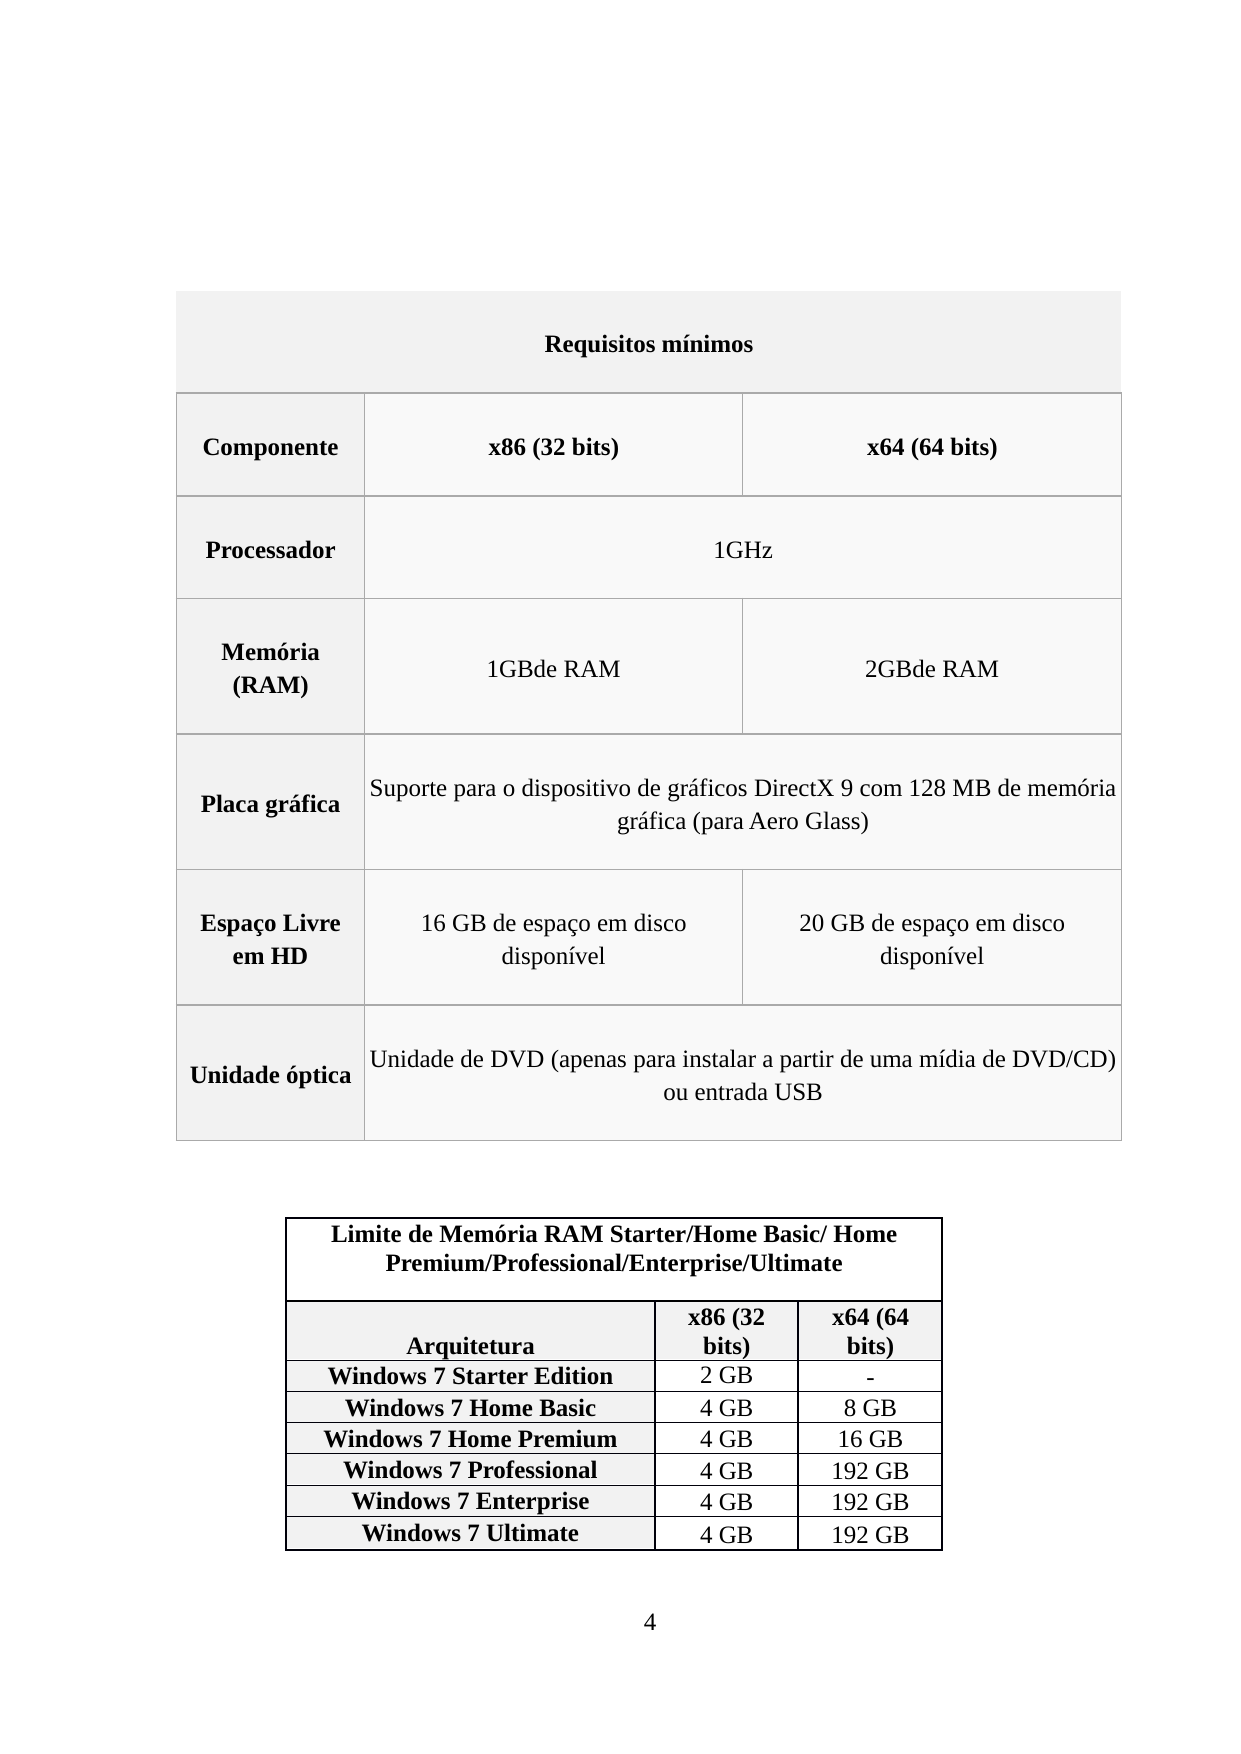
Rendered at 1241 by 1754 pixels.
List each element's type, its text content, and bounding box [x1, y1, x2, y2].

table_cell x86 (32 bits) [656, 1302, 797, 1359]
table_cell x64 (64 bits) [743, 394, 1121, 495]
table_cell Unidade óptica [177, 1006, 364, 1140]
table_cell - [799, 1361, 941, 1391]
table_cell Windows 7 Home Premium [287, 1423, 654, 1453]
table_cell 16 GB [799, 1423, 941, 1453]
table_cell Windows 7 Home Basic [287, 1392, 654, 1422]
table_cell Processador [177, 497, 364, 598]
table_cell Placa gráfica [177, 735, 364, 869]
table_cell Espaço Livre em HD [177, 870, 364, 1004]
table_cell Windows 7 Starter Edition [287, 1361, 654, 1391]
table_cell 4 GB [656, 1454, 797, 1484]
table_cell 1GHz [365, 497, 1121, 598]
table_cell 1GBde RAM [365, 599, 742, 733]
table_cell 4 GB [656, 1392, 797, 1422]
table_cell Windows 7 Ultimate [287, 1517, 654, 1548]
table_cell Componente [177, 394, 364, 495]
table_cell Unidade de DVD (apenas para instalar a partir de uma mídia de DVD/CD) ou entrada USB [365, 1006, 1121, 1140]
table_cell 4 GB [656, 1517, 797, 1548]
table_cell Windows 7 Professional [287, 1454, 654, 1484]
table_cell 2 GB [656, 1361, 797, 1391]
table_cell Memória (RAM) [177, 599, 364, 733]
table_cell x86 (32 bits) [365, 394, 742, 495]
table_header Requisitos mínimos [176, 291, 1121, 392]
table_cell Arquitetura [287, 1302, 654, 1359]
table_cell Windows 7 Enterprise [287, 1486, 654, 1516]
table_header Limite de Memória RAM Starter/Home Basic/ Home Premium/Professional/Enterprise/Ultimate [287, 1219, 941, 1300]
table_cell 16 GB de espaço em disco disponível [365, 870, 742, 1004]
table_cell x64 (64 bits) [799, 1302, 941, 1359]
table_cell 8 GB [799, 1392, 941, 1422]
table_cell 192 GB [799, 1454, 941, 1484]
table_cell 192 GB [799, 1486, 941, 1516]
table_cell 20 GB de espaço em disco disponível [743, 870, 1121, 1004]
table_cell Suporte para o dispositivo de gráficos DirectX 9 com 128 MB de memória gráfica (para Aero Glass) [365, 735, 1121, 869]
table_cell 192 GB [799, 1517, 941, 1548]
table_cell 4 GB [656, 1486, 797, 1516]
table_cell 2GBde RAM [743, 599, 1121, 733]
table_cell 4 GB [656, 1423, 797, 1453]
